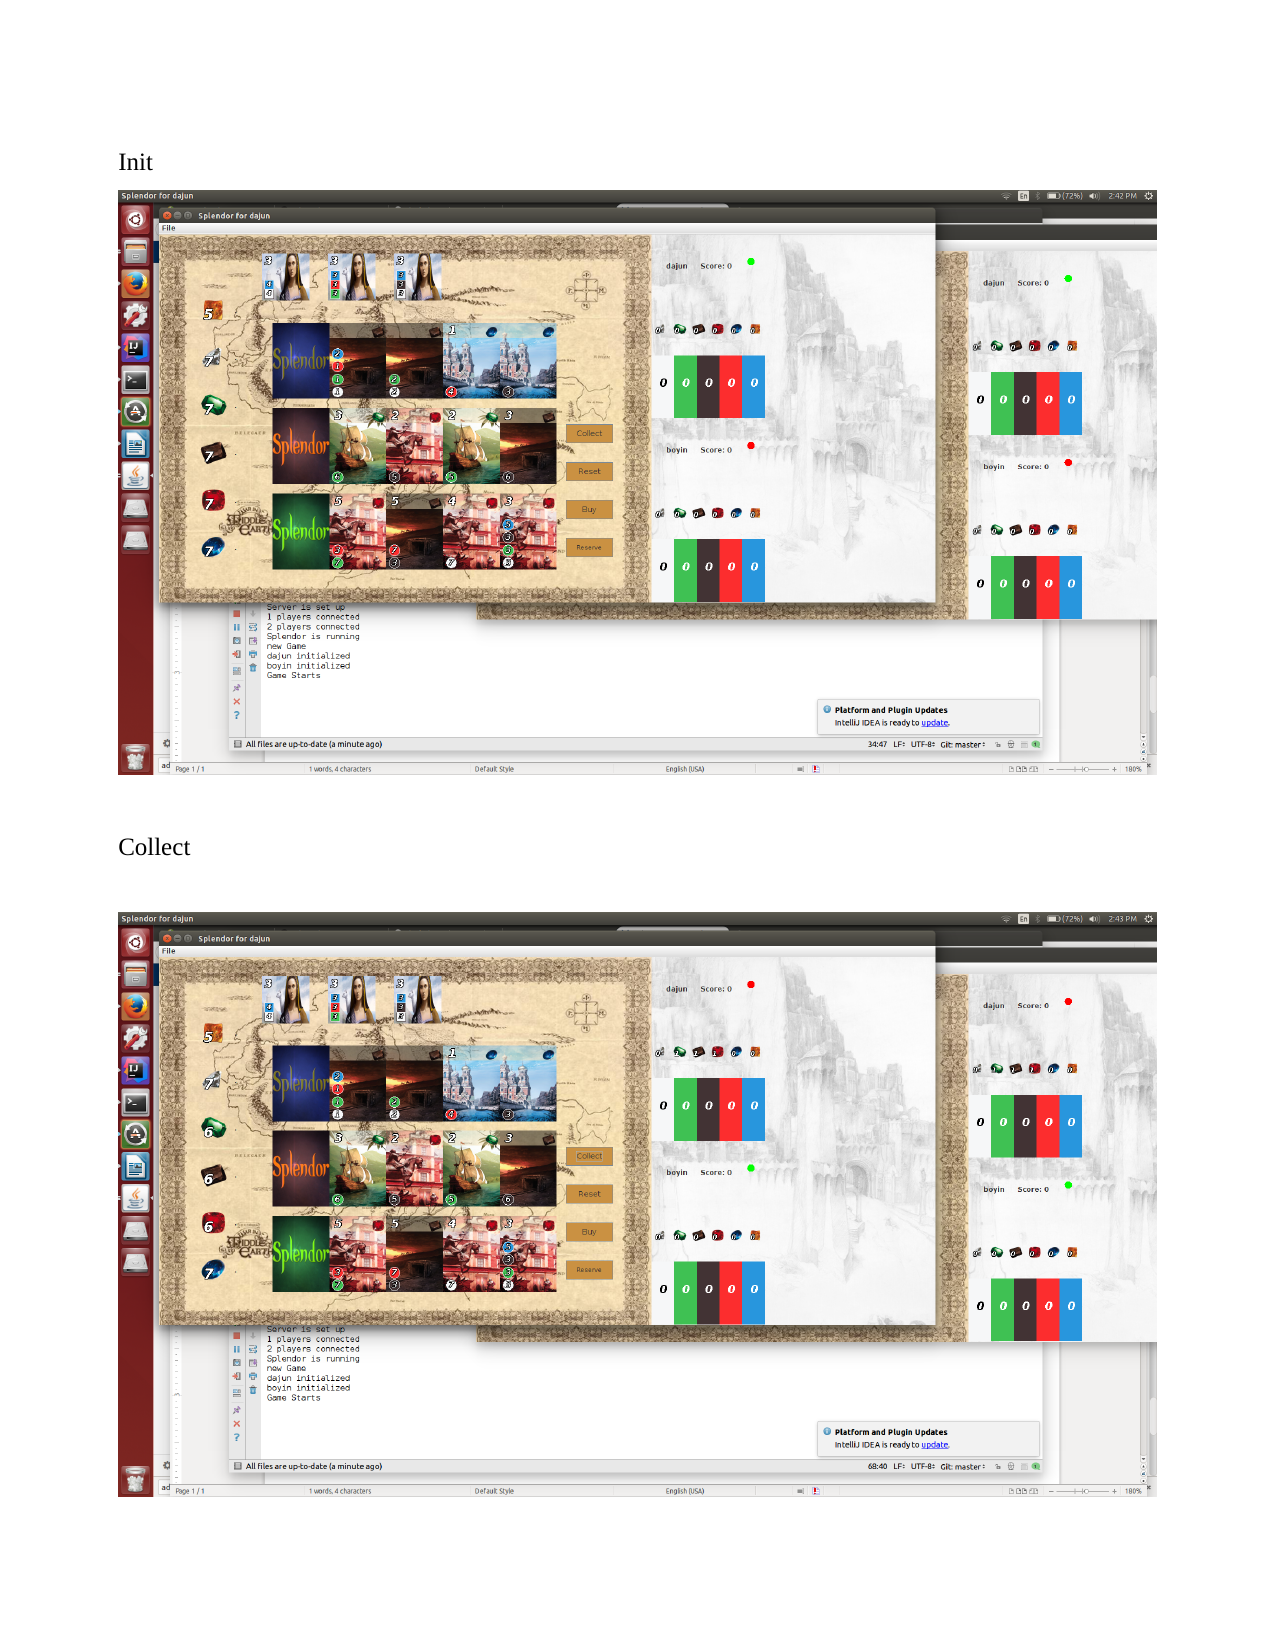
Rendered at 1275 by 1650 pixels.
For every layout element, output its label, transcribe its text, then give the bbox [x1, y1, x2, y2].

text Collect [118, 832, 1157, 861]
text Init [118, 147, 1157, 176]
picture [118, 190, 1157, 775]
picture [118, 912, 1157, 1497]
